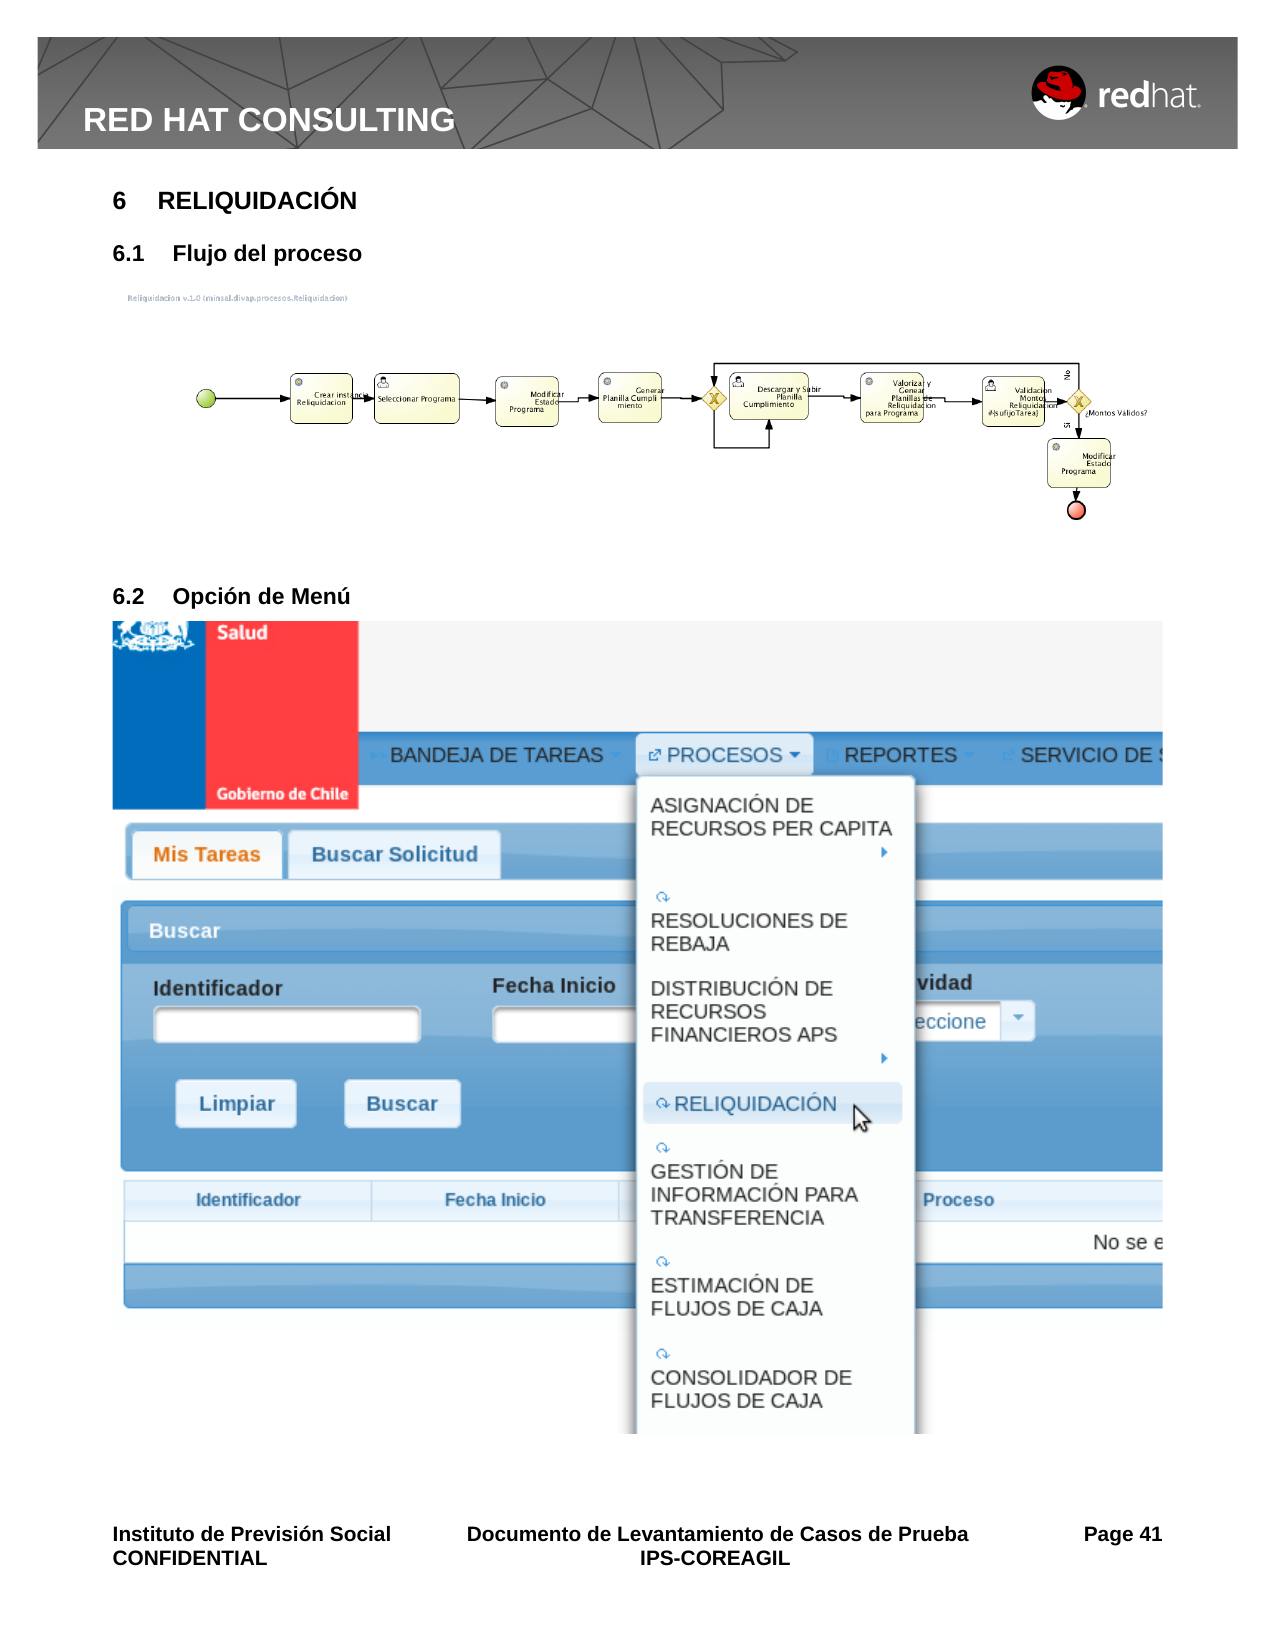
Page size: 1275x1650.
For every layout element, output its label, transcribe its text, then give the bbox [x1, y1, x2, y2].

picture [37, 37, 1238, 149]
picture [112, 621, 1163, 1434]
subtitle Flujo del proceso [112, 240, 1162, 266]
subtitle Reliquidación [112, 186, 1162, 215]
subtitle Opción de Menú [112, 583, 1162, 609]
picture [112, 278, 1163, 534]
